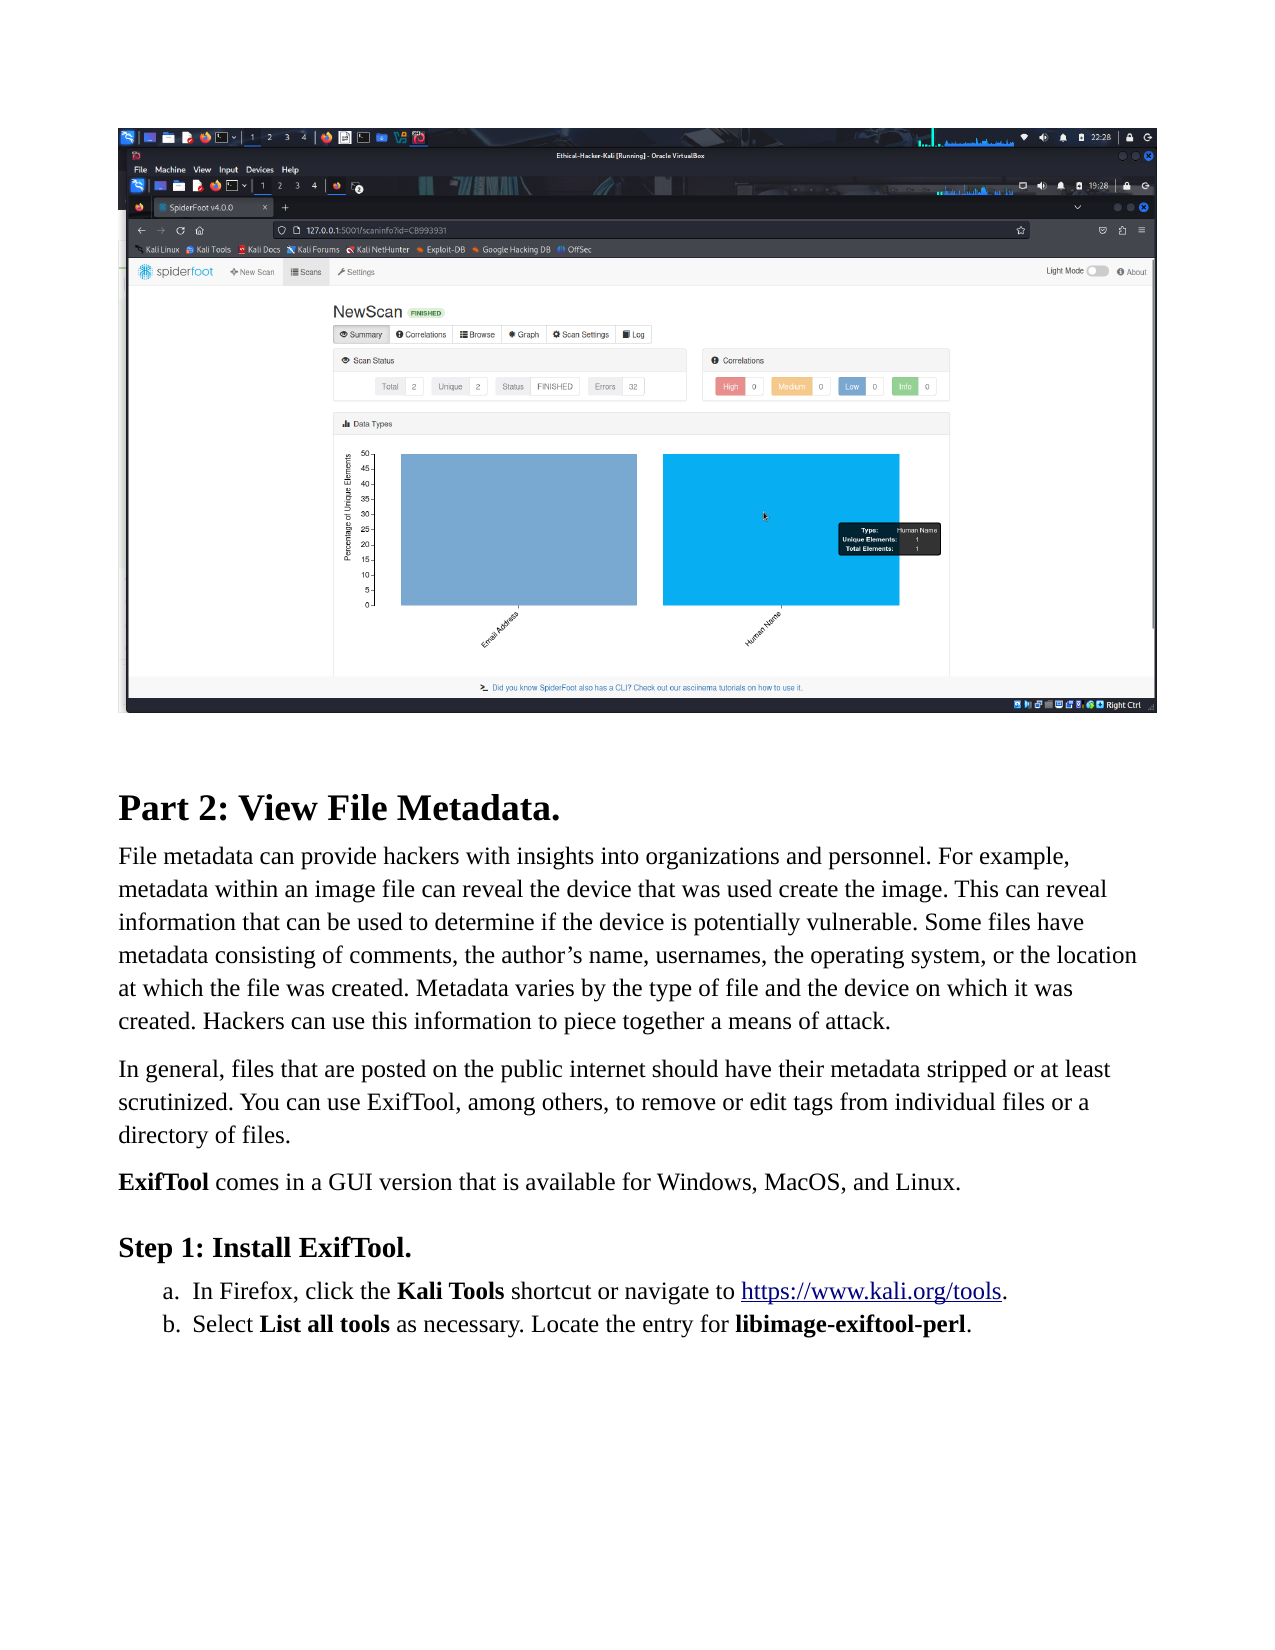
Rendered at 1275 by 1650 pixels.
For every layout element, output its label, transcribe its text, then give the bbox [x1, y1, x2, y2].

text In general, files that are posted on the public internet should have their metadata stripped or at least scrutinized. You can use ExifTool, among others, to remove or edit tags from individual files or a directory of files. [118, 1054, 1157, 1149]
subtitle Part 2: View File Metadata. [118, 786, 1157, 829]
picture [118, 128, 1157, 713]
text ExifTool comes in a GUI version that is available for Windows, MacOS, and Linux. [118, 1167, 1157, 1196]
subtitle Step 1: Install ExifTool. [118, 1230, 1157, 1263]
list In Firefox, click the Kali Tools shortcut or navigate to https://www.kali.org/tools. [162, 1276, 1157, 1304]
list Select List all tools as necessary. Locate the entry for libimage-exiftool-perl. [162, 1309, 1157, 1337]
text File metadata can provide hackers with insights into organizations and personnel. For example, metadata within an image file can reveal the device that was used create the image. This can reveal information that can be used to determine if the device is potentially vulnerable. Some files have metadata consisting of comments, the author’s name, usernames, the operating system, or the location at which the file was created. Metadata varies by the type of file and the device on which it was created. Hackers can use this information to piece together a means of attack. [118, 841, 1157, 1035]
